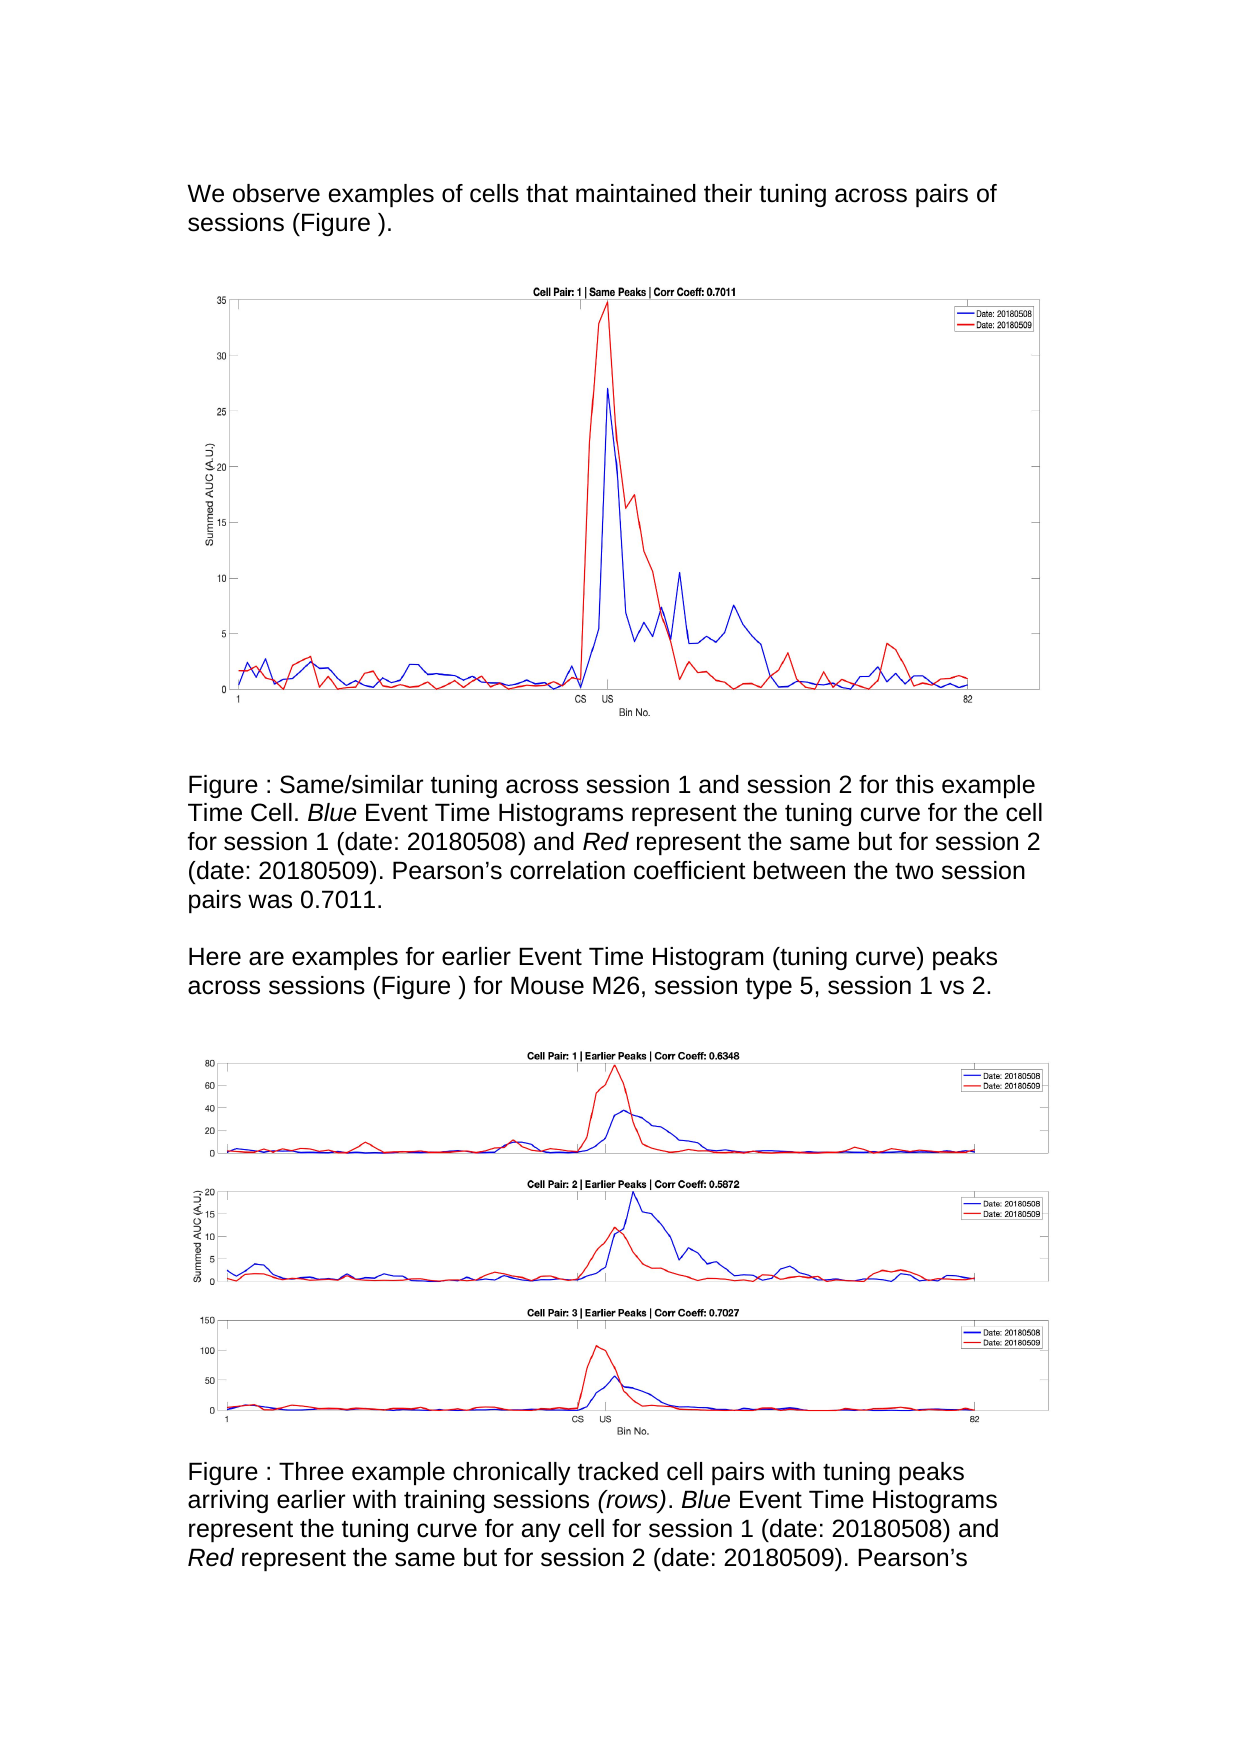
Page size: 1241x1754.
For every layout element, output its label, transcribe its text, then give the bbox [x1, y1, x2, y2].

text Figure : Three example chronically tracked cell pairs with tuning peaks arriving earlier with training sessions (rows). Blue Event Time Histograms represent the tuning curve for any cell for session 1 (date: 20180508) and Red represent the same but for session 2 (date: 20180509). Pearson’s [187, 1457, 1053, 1571]
text We observe examples of cells that maintained their tuning across pairs of sessions (Figure ). [187, 179, 1053, 236]
picture [187, 265, 1054, 741]
text Here are examples for earlier Event Time Histogram (tuning curve) peaks across sessions (Figure ) for Mouse M26, session type 5, session 1 vs 2. [187, 942, 1053, 999]
picture [187, 1028, 1057, 1457]
text Figure : Same/similar tuning across session 1 and session 2 for this example Time Cell. Blue Event Time Histograms represent the tuning curve for the cell for session 1 (date: 20180508) and Red represent the same but for session 2 (date: 20180509). Pearson’s correlation coefficient between the two session pairs was 0.7011. [187, 769, 1053, 913]
